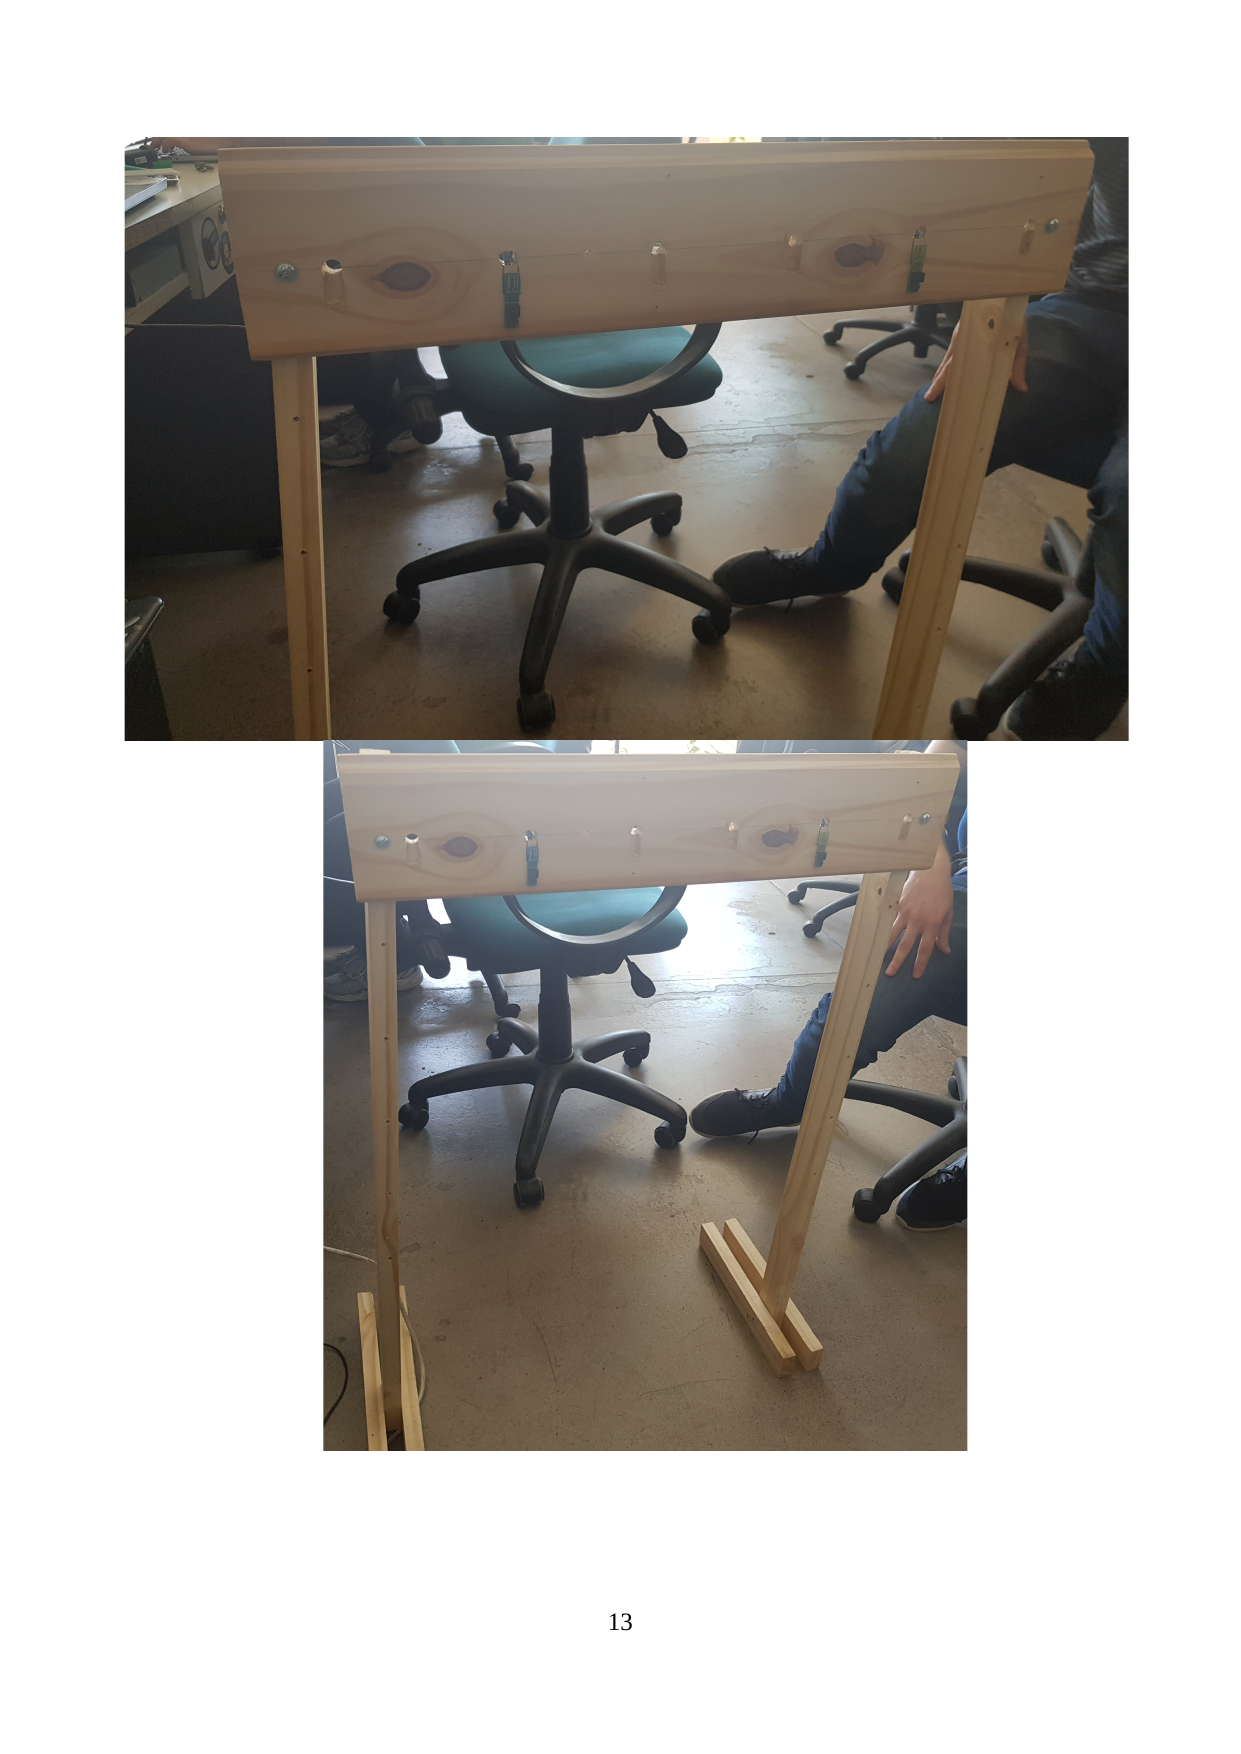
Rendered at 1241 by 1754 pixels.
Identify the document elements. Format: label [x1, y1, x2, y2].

picture [124, 740, 1129, 1451]
